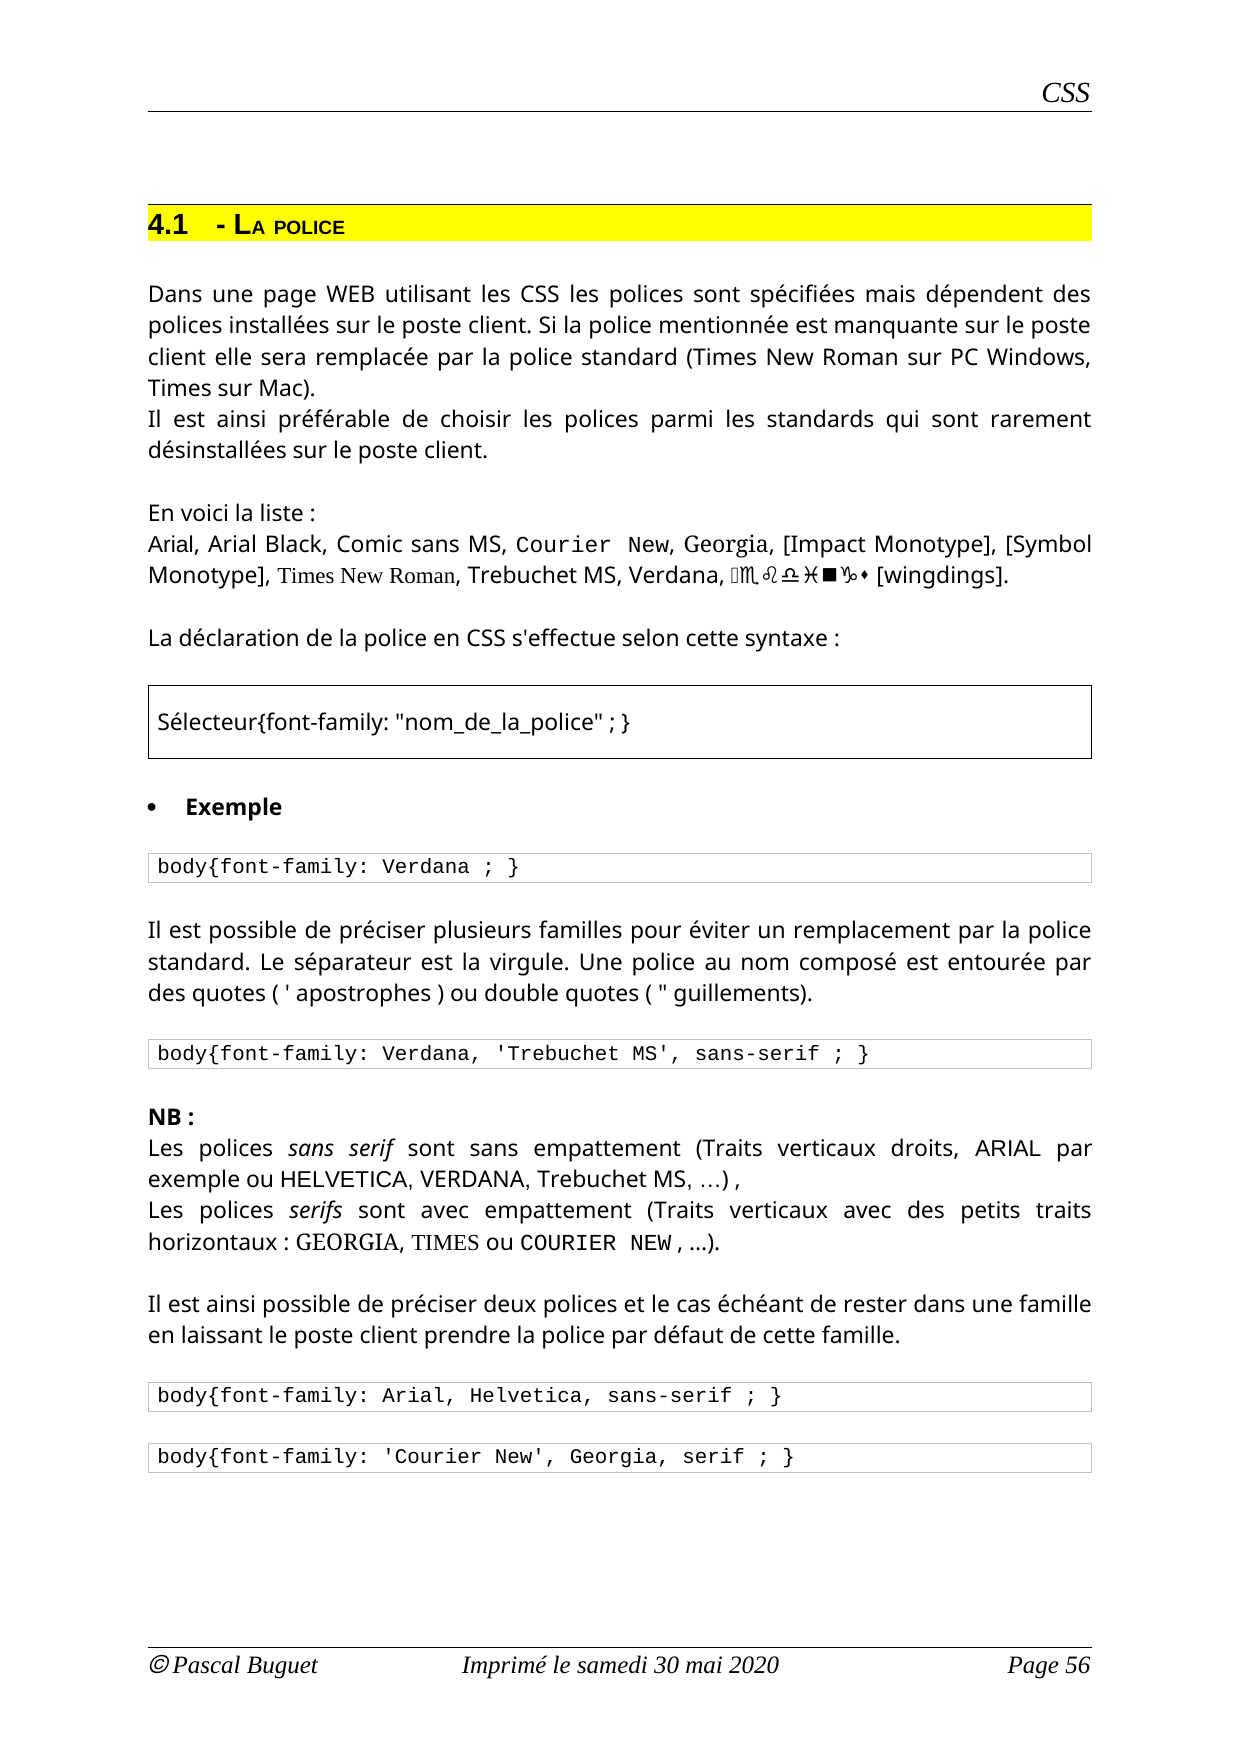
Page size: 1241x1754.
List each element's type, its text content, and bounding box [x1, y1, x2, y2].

list Exemple [148, 791, 1092, 822]
text Il est ainsi préférable de choisir les polices parmi les standards qui sont rarement désinstallées sur le poste client. [148, 403, 1092, 466]
text En voici la liste : [148, 497, 1092, 528]
text body{font-family: Verdana ; } [149, 854, 1091, 882]
text body{font-family: Verdana, 'Trebuchet MS', sans-serif ; } [149, 1040, 1091, 1068]
text body{font-family: 'Courier New', Georgia, serif ; } [149, 1444, 1091, 1472]
text Il est ainsi possible de préciser deux polices et le cas échéant de rester dans une famille en laissant le poste client prendre la police par défaut de cette famille. [148, 1288, 1092, 1351]
text Les polices serifs sont avec empattement (Traits verticaux avec des petits traits horizontaux : GEORGIA, TIMES ou COURIER NEW , …). [148, 1194, 1092, 1257]
text Il est possible de préciser plusieurs familles pour éviter un remplacement par la police standard. Le séparateur est la virgule. Une police au nom composé est entourée par des quotes ( ' apostrophes ) ou double quotes ( " guillements). [148, 914, 1092, 1008]
text La déclaration de la police en CSS s'effectue selon cette syntaxe : [148, 622, 1092, 653]
subtitle - La police [148, 205, 1092, 241]
text body{font-family: Arial, Helvetica, sans-serif ; } [149, 1383, 1091, 1411]
text Sélecteur{font-family: "nom_de_la_police" ; } [149, 686, 1091, 758]
text NB : [148, 1101, 1092, 1132]
text Dans une page WEB utilisant les CSS les polices sont spécifiées mais dépendent des polices installées sur le poste client. Si la police mentionnée est manquante sur le poste client elle sera remplacée par la police standard (Times New Roman sur PC Windows, Times sur Mac). [148, 278, 1092, 403]
text Les polices sans serif sont sans empattement (Traits verticaux droits, ARIAL par exemple ou HELVETICA, VERDANA, Trebuchet MS, …) , [148, 1132, 1092, 1194]
text Arial, Arial Black, Comic sans MS, Courier New, Georgia, [Impact Monotype], [Symbol Monotype], Times New Roman, Trebuchet MS, Verdana,  [wingdings]. [148, 528, 1092, 591]
